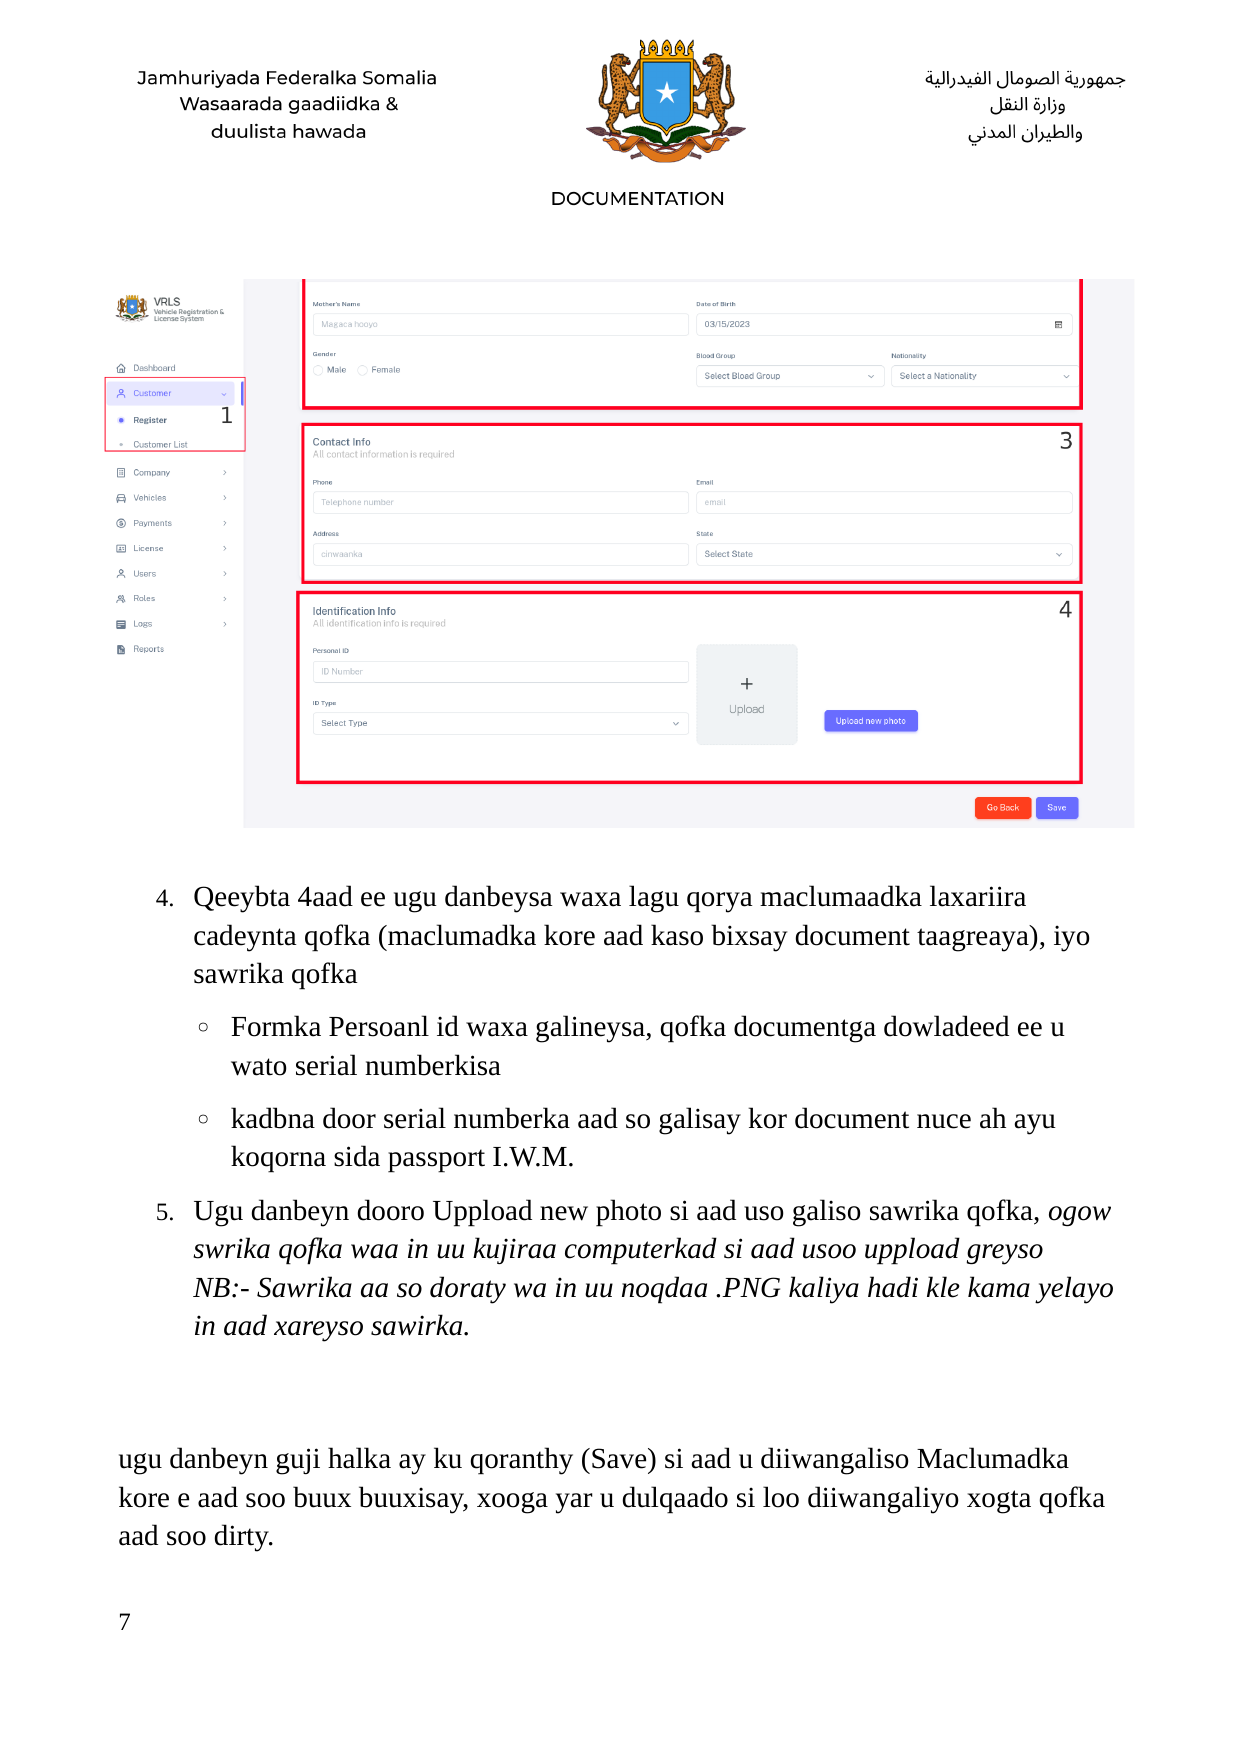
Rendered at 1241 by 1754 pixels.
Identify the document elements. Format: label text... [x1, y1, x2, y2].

list kadbna door serial numberka aad so galisay kor document nuce ah ayu koqorna sida passport I.W.M. [193, 1101, 1122, 1173]
text ugu danbeyn guji halka ay ku qoranthy (Save) si aad u diiwangaliso Maclumadka kore e aad soo buux buuxisay, xooga yar u dulqaado si loo diiwangaliyo xogta qofka aad soo dirty. [118, 1441, 1122, 1552]
list Ugu danbeyn dooro Uppload new photo si aad uso galiso sawrika qofka, ogow swrika qofka waa in uu kujiraa computerkad si aad usoo uppload greyso NB:- Sawrika aa so doraty wa in uu noqdaa .PNG kaliya hadi kle kama yelayo in aad xareyso sawirka. [156, 1193, 1122, 1375]
list Formka Persoanl id waxa galineysa, qofka documentga dowladeed ee u wato serial numberkisa [193, 1009, 1122, 1081]
picture [118, 19, 1157, 228]
picture [100, 279, 1140, 828]
list Qeeybta 4aad ee ugu danbeysa waxa lagu qorya maclumaadka laxariira cadeynta qofka (maclumadka kore aad kaso bixsay document taagreaya), iyo sawrika qofka [156, 879, 1122, 990]
